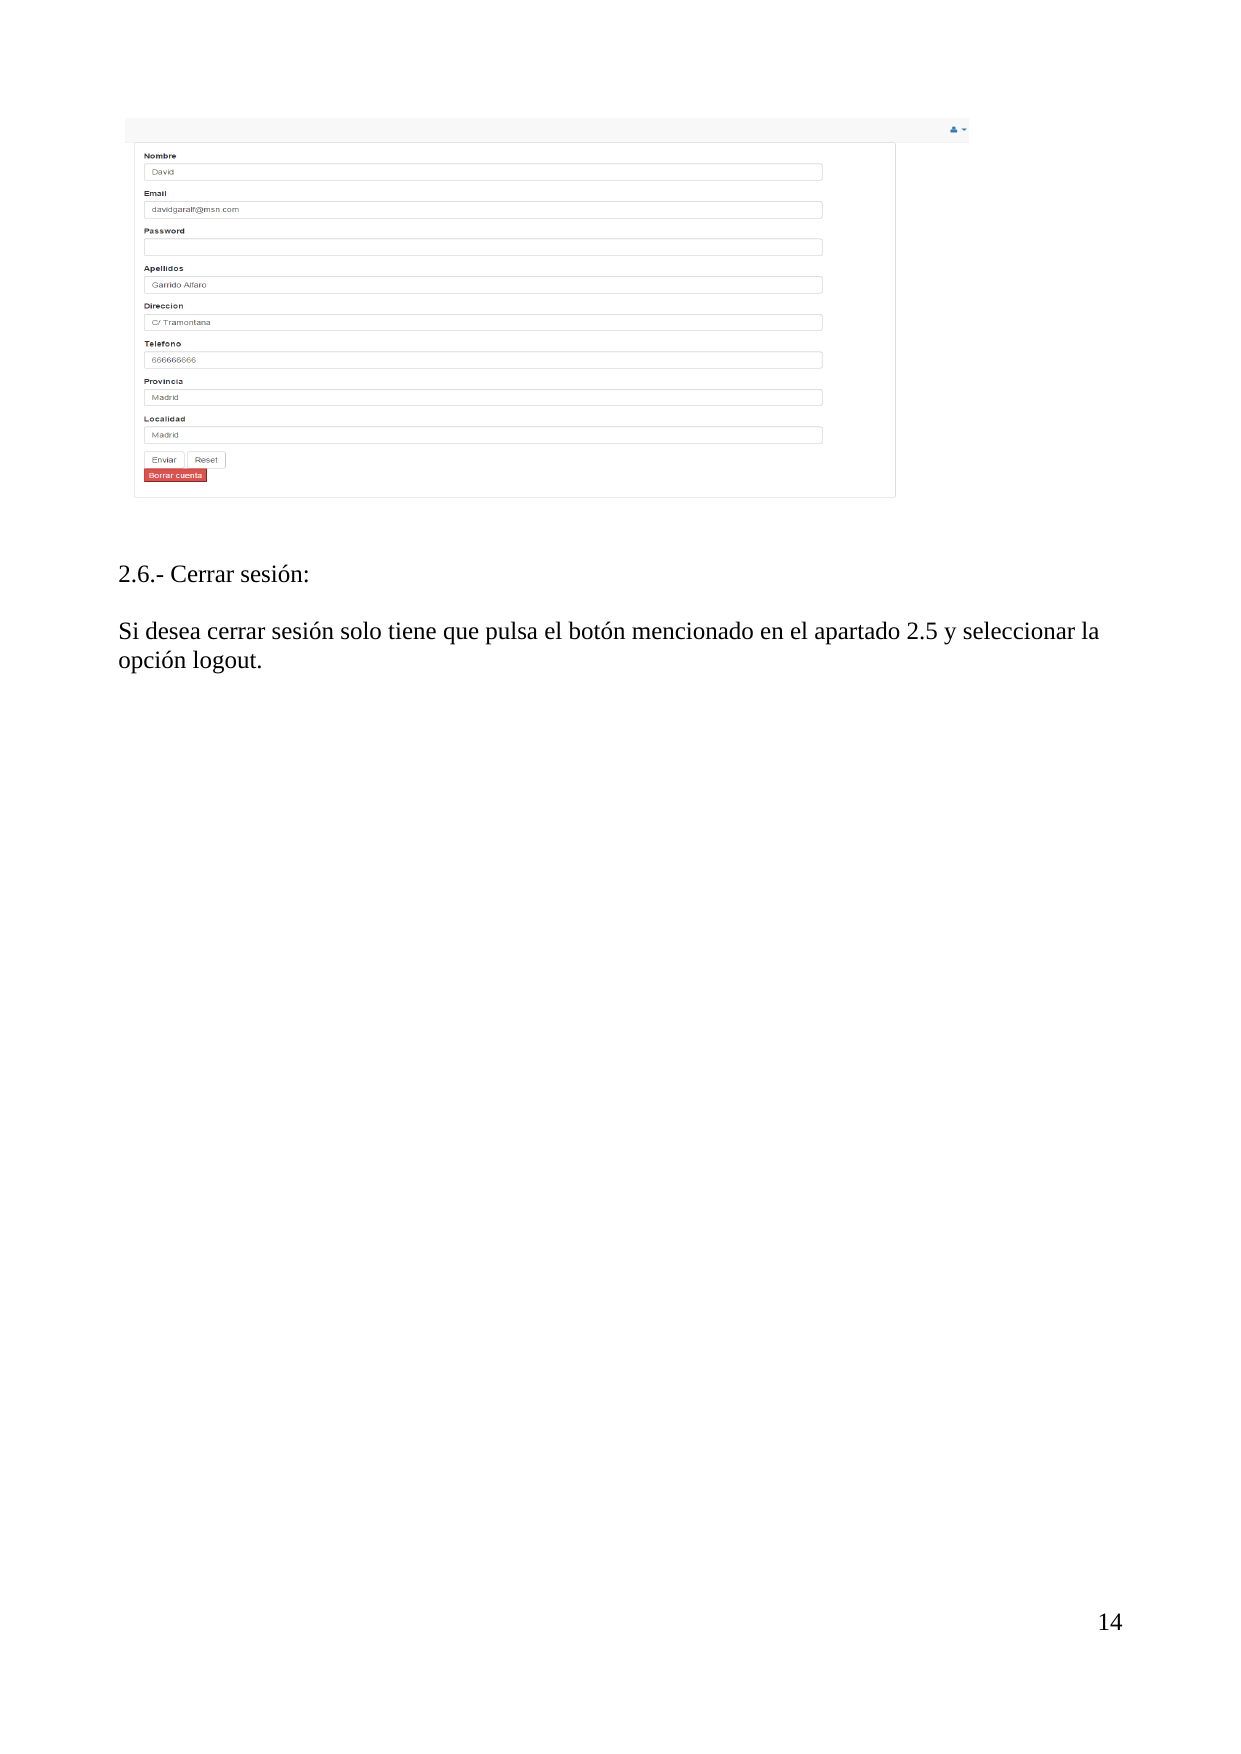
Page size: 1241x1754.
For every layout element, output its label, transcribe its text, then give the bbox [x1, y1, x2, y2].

picture [125, 118, 970, 502]
text 2.6.- Cerrar sesión: [118, 559, 1122, 587]
text Si desea cerrar sesión solo tiene que pulsa el botón mencionado en el apartado 2.5 y seleccionar la opción logout. [118, 616, 1122, 674]
